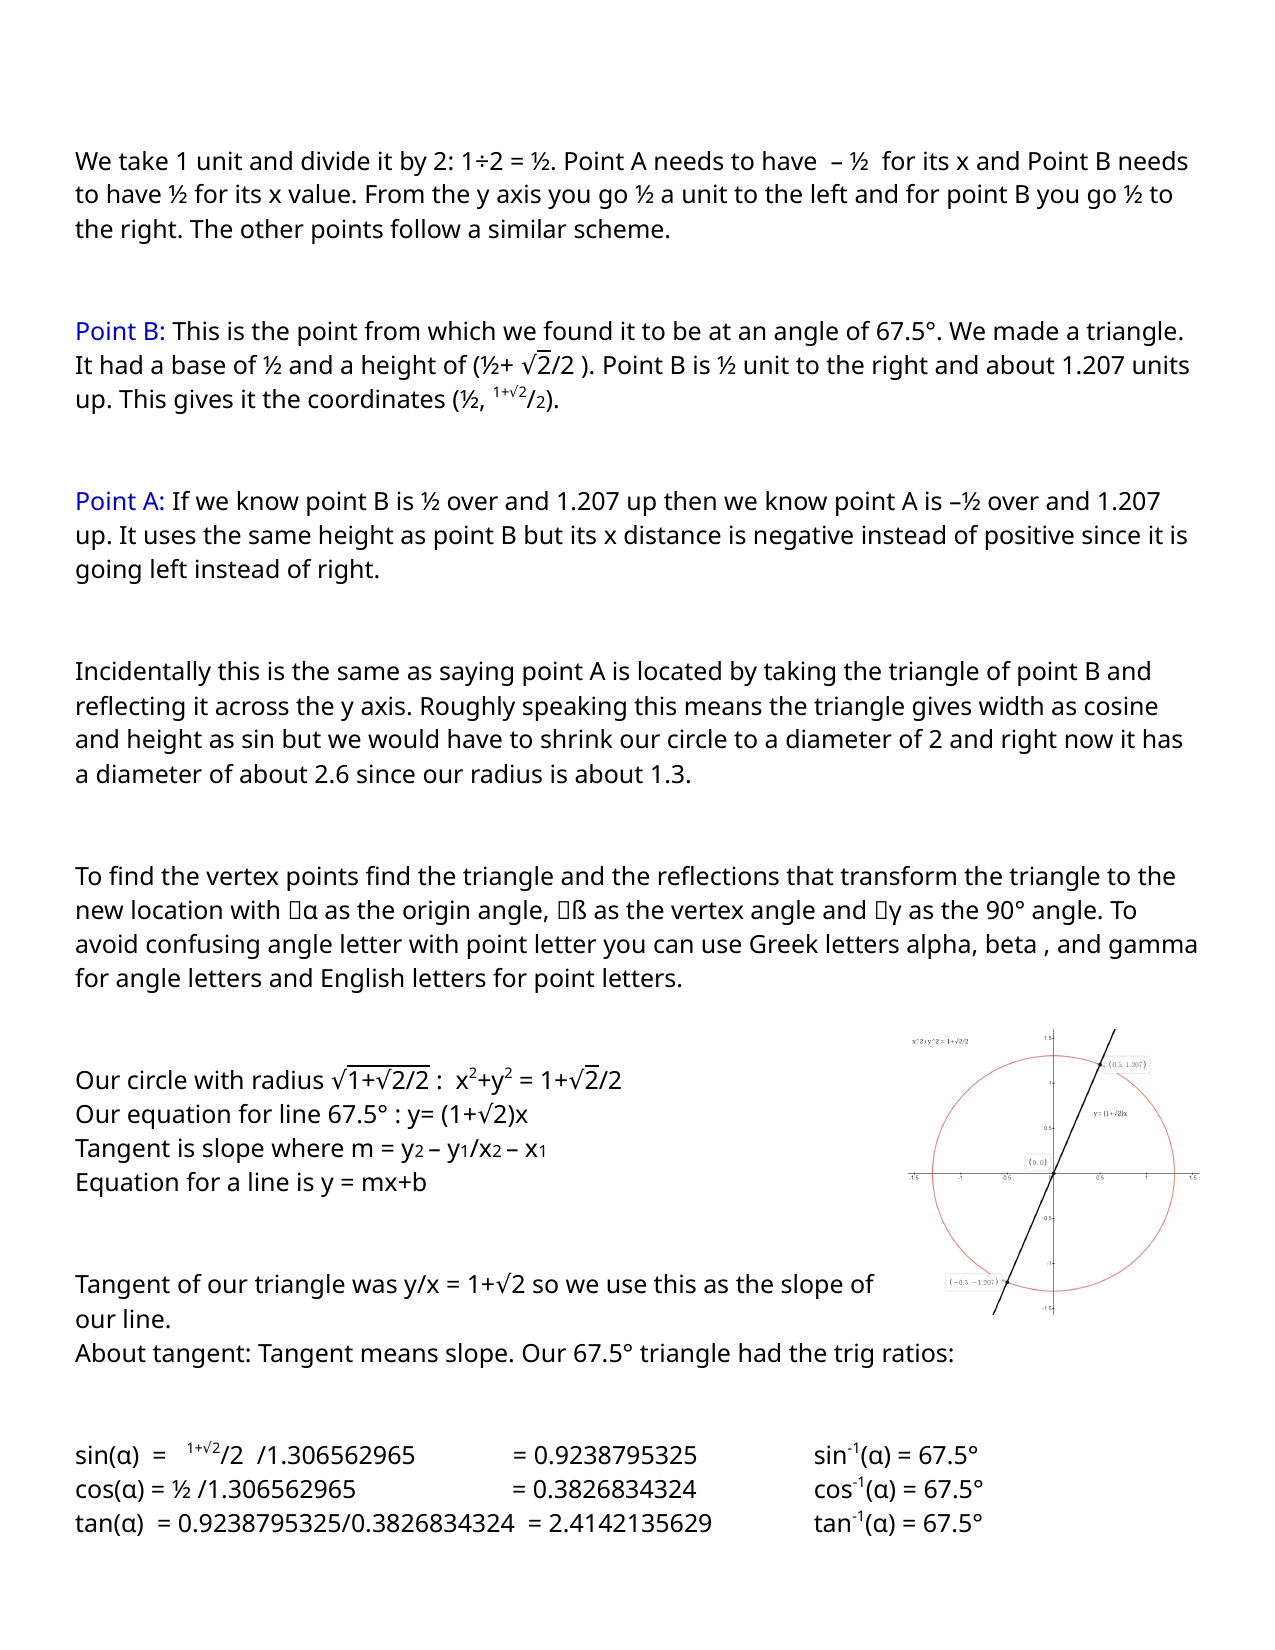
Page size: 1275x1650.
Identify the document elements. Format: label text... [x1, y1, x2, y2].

text Incidentally this is the same as saying point A is located by taking the triangle of point B and reflecting it across the y axis. Roughly speaking this means the triangle gives width as cosine and height as sin but we would have to shrink our circle to a diameter of 2 and right now it has a diameter of about 2.6 since our radius is about 1.3. [75, 654, 1200, 790]
text cos(α) = ½ /1.306562965 = 0.3826834324 cos-1(α) = 67.5° [75, 1472, 1200, 1506]
text sin(α) = 1+√2/2 /1.306562965 = 0.9238795325 sin-1(α) = 67.5° [75, 1437, 1200, 1472]
text About tangent: Tangent means slope. Our 67.5° triangle had the trig ratios: [75, 1335, 1200, 1369]
text Point B: This is the point from which we found it to be at an angle of 67.5°. We made a triangle. It had a base of ½ and a height of (½+ √2/2 ). Point B is ½ unit to the right and about 1.207 units up. This gives it the coordinates (½, 1+√2/2). [75, 313, 1200, 416]
text Equation for a line is y = mx+b [75, 1165, 907, 1199]
text Tangent of our triangle was y/x = 1+√2 so we use this as the slope of our line. [75, 1267, 1200, 1335]
text We take 1 unit and divide it by 2: 1÷2 = ½. Point A needs to have – ½ for its x and Point B needs to have ½ for its x value. From the y axis you go ½ a unit to the left and for point B you go ½ to the right. The other points follow a similar scheme. [75, 143, 1200, 245]
text Point A: If we know point B is ½ over and 1.207 up then we know point A is –½ over and 1.207 up. It uses the same height as point B but its x distance is negative instead of positive since it is going left instead of right. [75, 484, 1200, 586]
text Tangent is slope where m = y2 – y1/x2 – x1 [75, 1131, 907, 1165]
text Our equation for line 67.5° : y= (1+√2)x [75, 1097, 907, 1131]
text To find the vertex points find the triangle and the reflections that transform the triangle to the new location with α as the origin angle, ß as the vertex angle and γ as the 90° angle. To avoid confusing angle letter with point letter you can use Greek letters alpha, beta , and gamma for angle letters and English letters for point letters. [75, 858, 1200, 995]
text tan(α) = 0.9238795325/0.3826834324 = 2.4142135629 tan-1(α) = 67.5° [75, 1506, 1200, 1540]
text Our circle with radius √1+√2/2 : x2+y2 = 1+√2/2 [75, 1063, 907, 1097]
